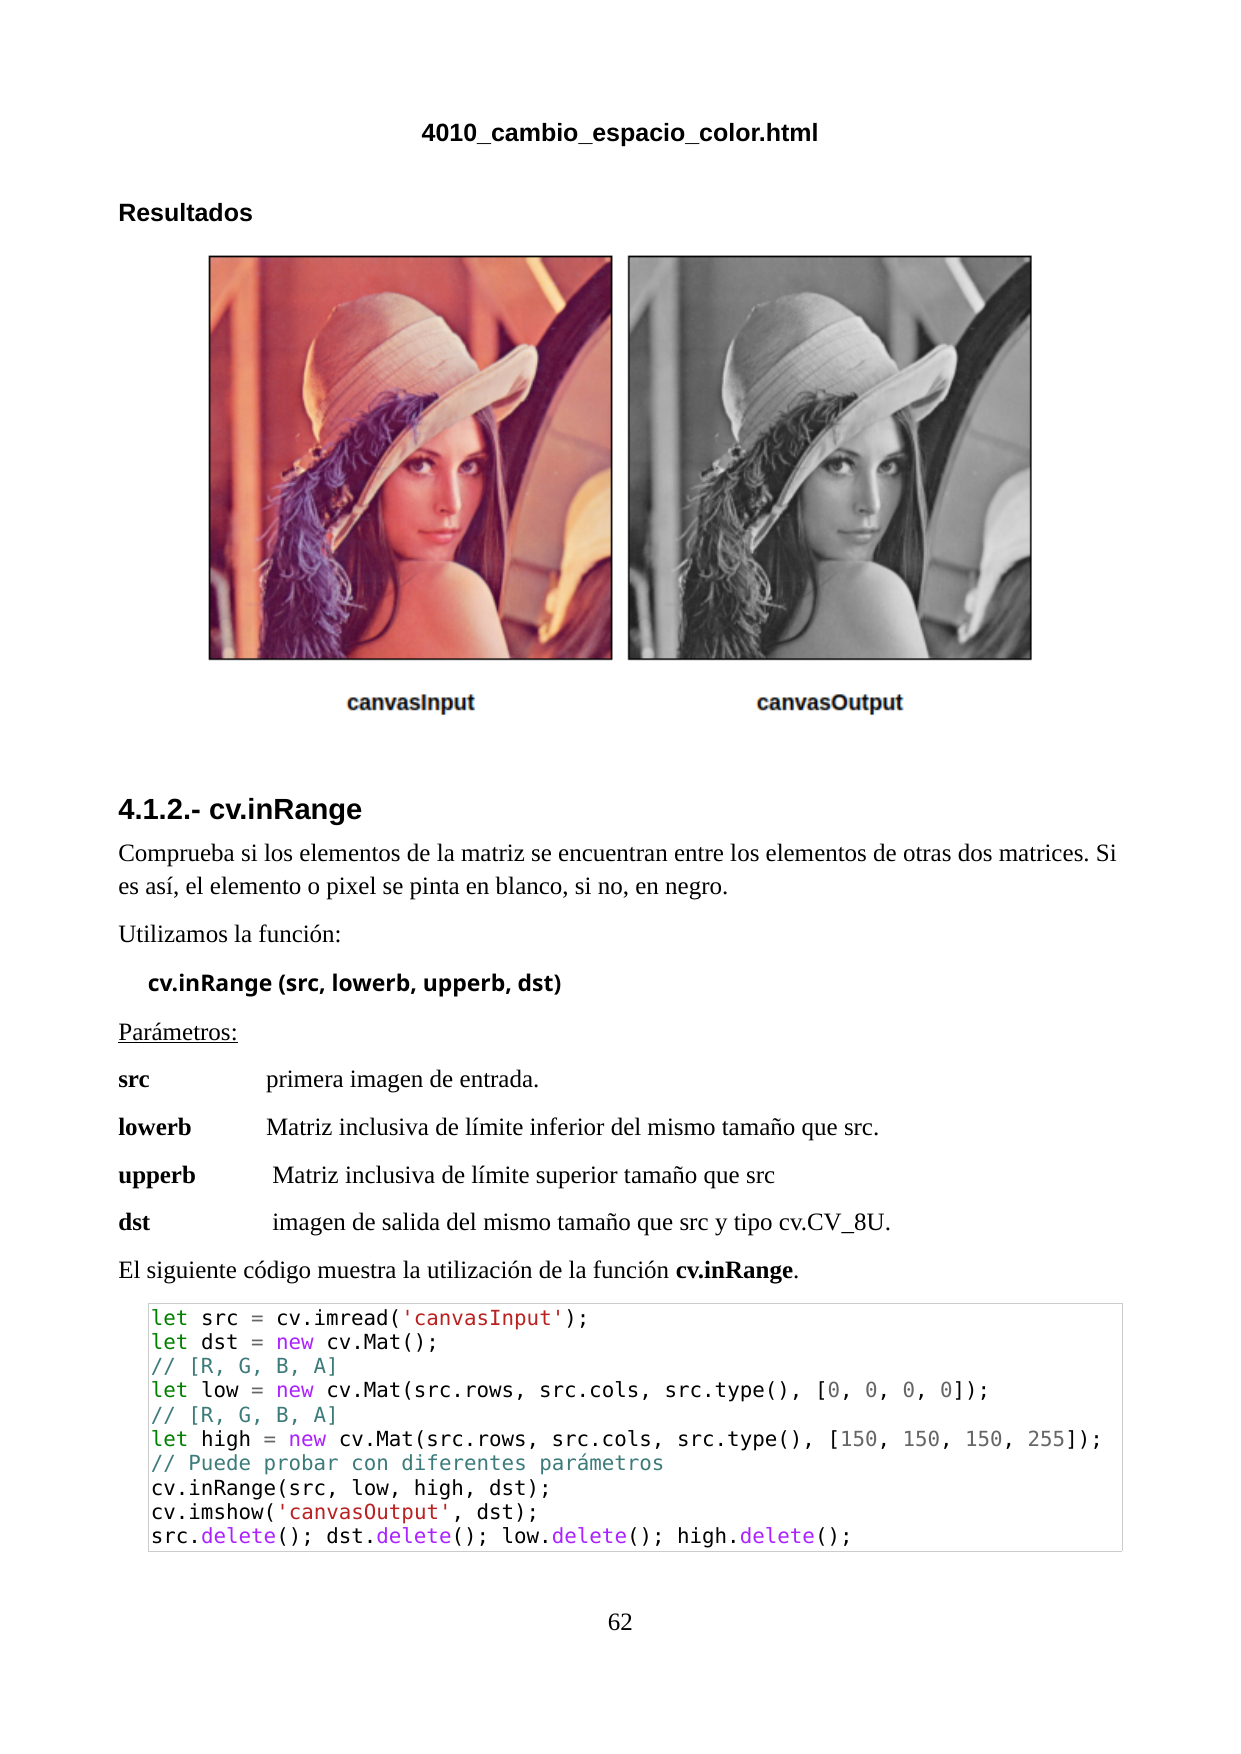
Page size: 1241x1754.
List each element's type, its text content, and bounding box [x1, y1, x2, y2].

text El siguiente código muestra la utilización de la función cv.inRange. [118, 1255, 1122, 1284]
text let dst = new cv.Mat(); [149, 1327, 1122, 1351]
text Resultados [118, 198, 1122, 227]
text dst imagen de salida del mismo tamaño que src y tipo cv.CV_8U. [118, 1207, 1122, 1236]
text cv.imshow('canvasOutput', dst); [149, 1497, 1122, 1521]
subtitle cv.inRange [118, 792, 1122, 826]
text cv.inRange(src, low, high, dst); [149, 1472, 1122, 1497]
text upperb Matriz inclusiva de límite superior tamaño que src [118, 1160, 1122, 1188]
text lowerb Matriz inclusiva de límite inferior del mismo tamaño que src. [118, 1112, 1122, 1141]
text let low = new cv.Mat(src.rows, src.cols, src.type(), [0, 0, 0, 0]); [149, 1375, 1122, 1400]
text Comprueba si los elementos de la matriz se encuentran entre los elementos de otras dos matrices. Si es así, el elemento o pixel se pinta en blanco, si no, en negro. [118, 838, 1122, 900]
text // Puede probar con diferentes parámetros [149, 1448, 1122, 1472]
text // [R, G, B, A] [149, 1400, 1122, 1424]
text cv.inRange (src, lowerb, upperb, dst) [148, 966, 1122, 998]
text src.delete(); dst.delete(); low.delete(); high.delete(); [149, 1521, 1122, 1551]
text 4010_cambio_espacio_color.html [118, 118, 1122, 147]
text src primera imagen de entrada. [118, 1064, 1122, 1093]
text Parámetros: [118, 1017, 1122, 1046]
text let src = cv.imread('canvasInput'); [149, 1304, 1122, 1327]
picture [195, 246, 1045, 726]
text Utilizamos la función: [118, 919, 1122, 948]
text // [R, G, B, A] [149, 1351, 1122, 1375]
text let high = new cv.Mat(src.rows, src.cols, src.type(), [150, 150, 150, 255]); [149, 1424, 1122, 1448]
